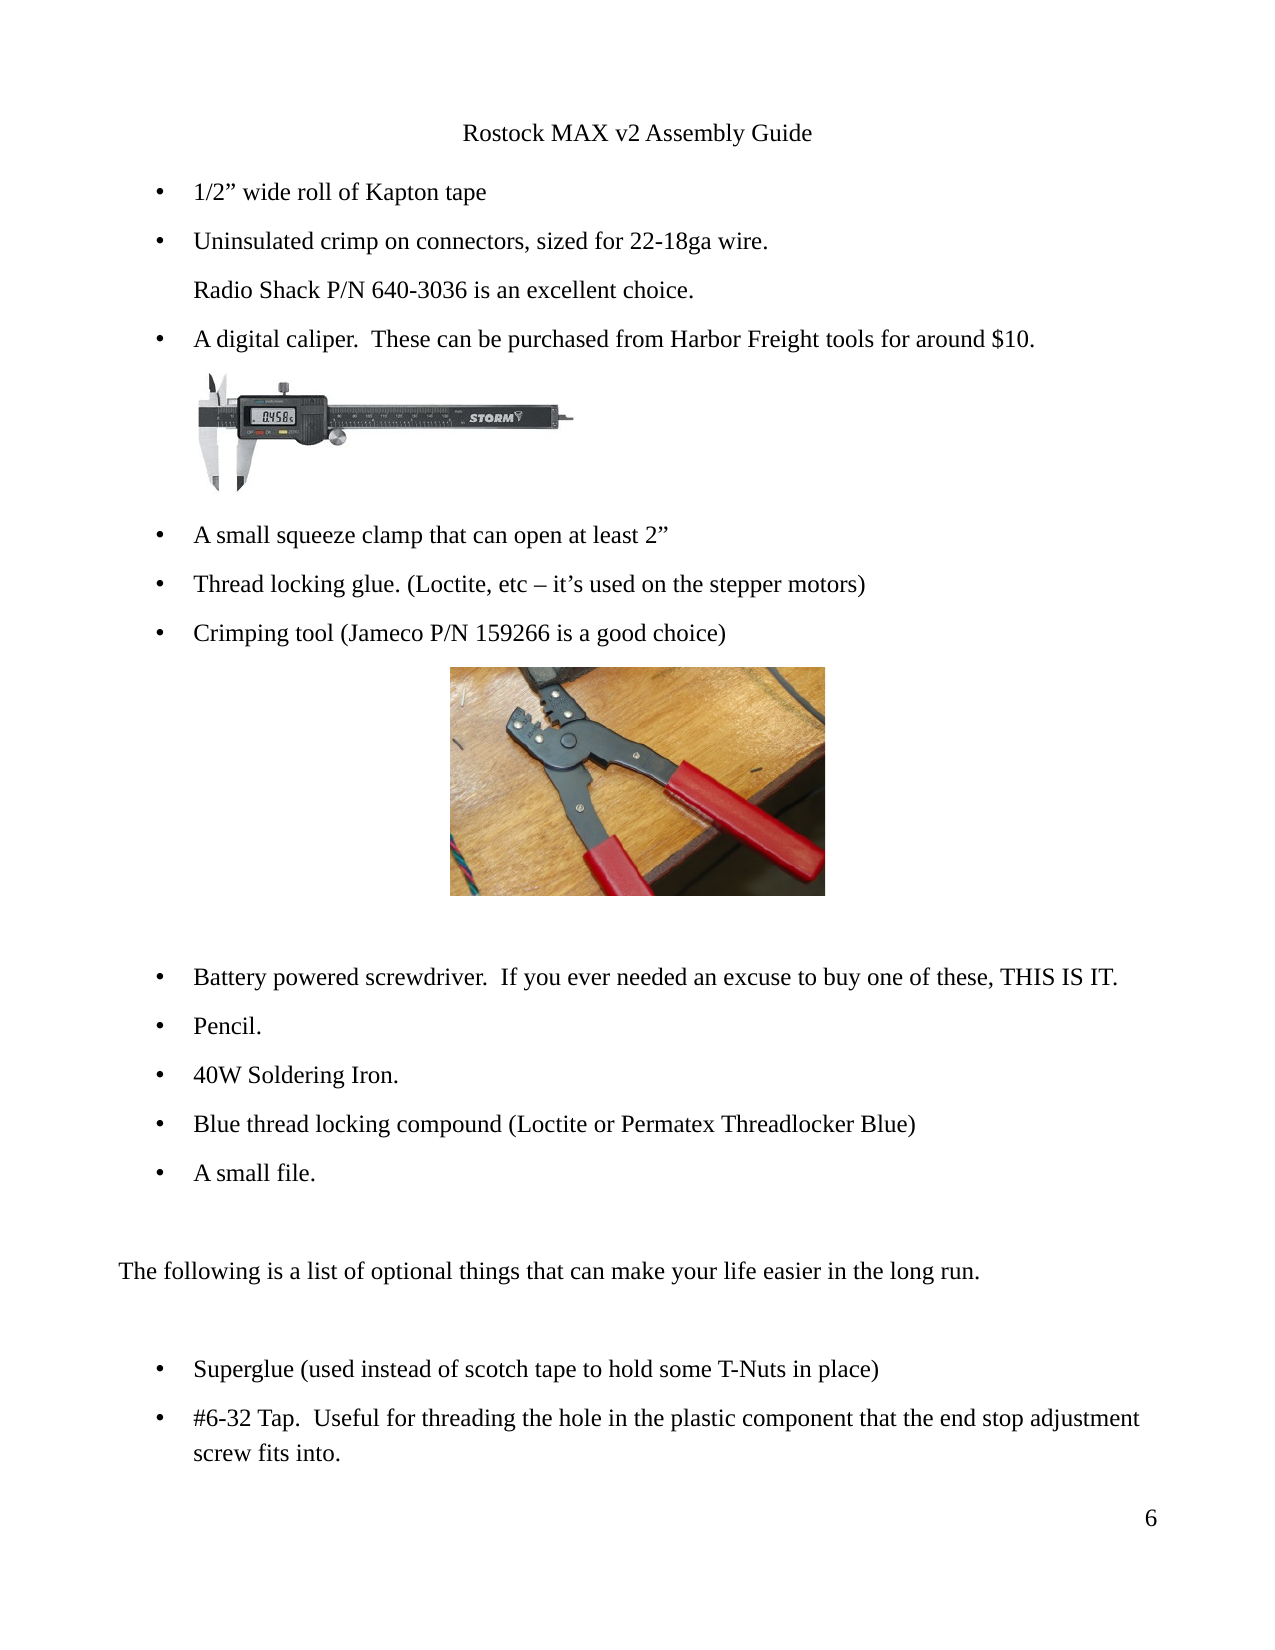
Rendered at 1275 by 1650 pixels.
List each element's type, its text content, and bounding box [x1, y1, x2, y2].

list Battery powered screwdriver. If you ever needed an excuse to buy one of these, THIS IS IT. [156, 962, 1157, 991]
list Superglue (used instead of scotch tape to hold some T-Nuts in place) [156, 1354, 1157, 1383]
list A small squeeze clamp that can open at least 2” [156, 520, 1157, 549]
list 1/2” wide roll of Kapton tape [156, 177, 1157, 206]
list 40W Soldering Iron. [156, 1060, 1157, 1089]
picture [450, 667, 826, 896]
list #6-32 Tap. Useful for threading the hole in the plastic component that the end stop adjustment screw fits into. [156, 1403, 1157, 1467]
list A digital caliper. These can be purchased from Harbor Freight tools for around $10. [156, 324, 1157, 353]
list A small file. [156, 1158, 1157, 1187]
picture [198, 365, 574, 496]
list Crimping tool (Jameco P/N 159266 is a good choice) [156, 618, 1157, 647]
list Uninsulated crimp on connectors, sized for 22-18ga wire. [156, 226, 1157, 255]
list Thread locking glue. (Loctite, etc – it’s used on the stepper motors) [156, 569, 1157, 598]
list Pencil. [156, 1011, 1157, 1040]
text The following is a list of optional things that can make your life easier in the long run. [118, 1256, 1157, 1285]
list Radio Shack P/N 640-3036 is an excellent choice. [156, 275, 1157, 304]
list Blue thread locking compound (Loctite or Permatex Threadlocker Blue) [156, 1109, 1157, 1138]
